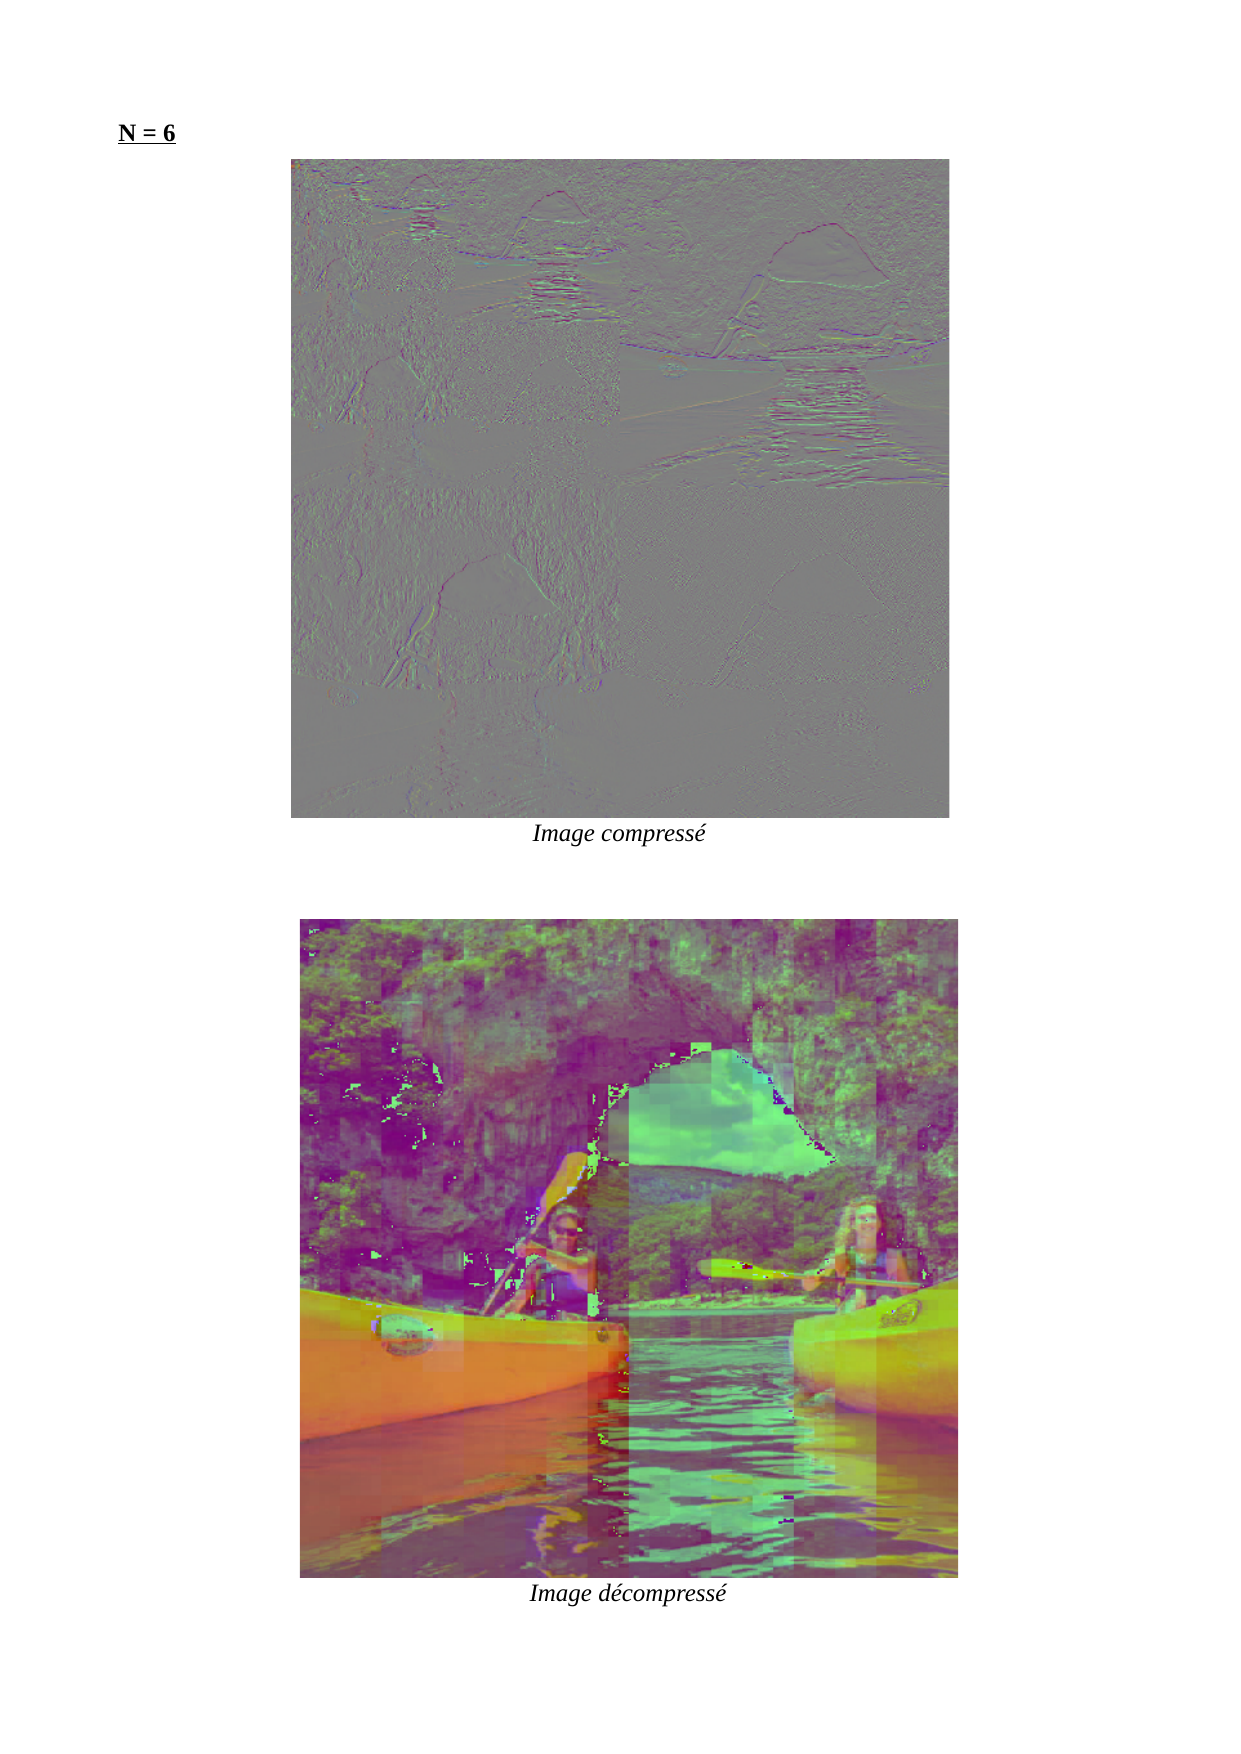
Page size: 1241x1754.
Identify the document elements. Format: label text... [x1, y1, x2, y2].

text N = 6 [118, 118, 1122, 147]
text Image compressé [291, 818, 949, 847]
text Image décompressé [300, 1578, 958, 1606]
picture [299, 919, 959, 1578]
picture [291, 159, 950, 818]
